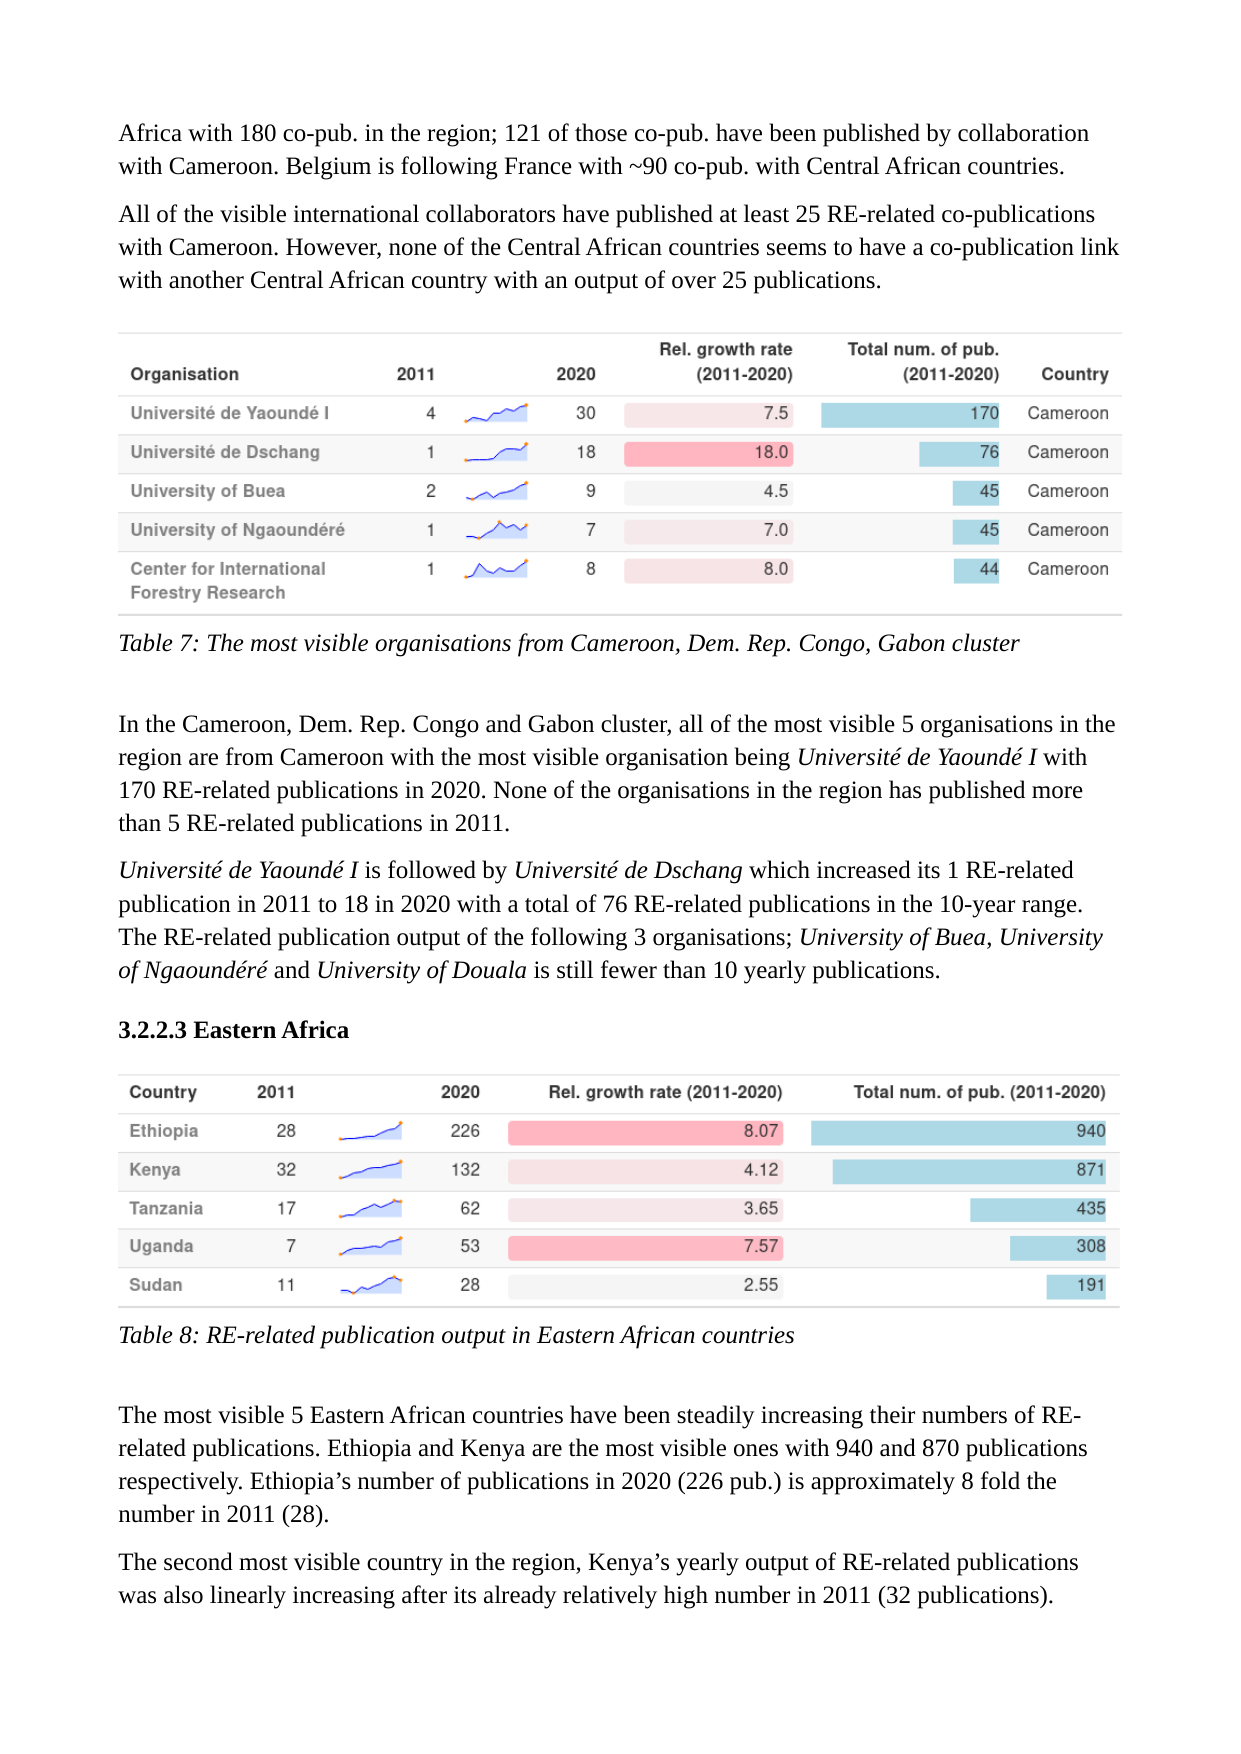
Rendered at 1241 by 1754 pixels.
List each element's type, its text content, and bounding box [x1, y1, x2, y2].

picture [118, 325, 1123, 629]
text In the Cameroon, Dem. Rep. Congo and Gabon cluster, all of the most visible 5 organisations in the region are from Cameroon with the most visible organisation being Université de Yaoundé I with 170 RE-related publications in 2020. None of the organisations in the region has published more than 5 RE-related publications in 2011. [118, 709, 1122, 837]
text All of the visible international collaborators have published at least 25 RE-related co-publications with Cameroon. However, none of the Central African countries seems to have a co-publication link with another Central African country with an output of over 25 publications. [118, 199, 1122, 293]
subtitle 3.2.2.3 Eastern Africa [118, 1015, 1122, 1043]
text Université de Yaoundé I is followed by Université de Dschang which increased its 1 RE-related publication in 2011 to 18 in 2020 with a total of 76 RE-related publications in the 10-year range. The RE-related publication output of the following 3 organisations; University of Buea, University of Ngaoundéré and University of Douala is still fewer than 10 yearly publications. [118, 856, 1122, 983]
text Table 8: RE-related publication output in Eastern African countries [118, 1320, 1122, 1348]
picture [118, 1068, 1123, 1320]
text Africa with 180 co-pub. in the region; 121 of those co-pub. have been published by collaboration with Cameroon. Belgium is following France with ~90 co-pub. with Central African countries. [118, 118, 1122, 180]
text Table 7: The most visible organisations from Cameroon, Dem. Rep. Congo, Gabon cluster [118, 629, 1122, 657]
text The most visible 5 Eastern African countries have been steadily increasing their numbers of RE-related publications. Ethiopia and Kenya are the most visible ones with 940 and 870 publications respectively. Ethiopia’s number of publications in 2020 (226 pub.) is approximately 8 fold the number in 2011 (28). [118, 1400, 1122, 1528]
text The second most visible country in the region, Kenya’s yearly output of RE-related publications was also linearly increasing after its already relatively high number in 2011 (32 publications). [118, 1547, 1122, 1609]
